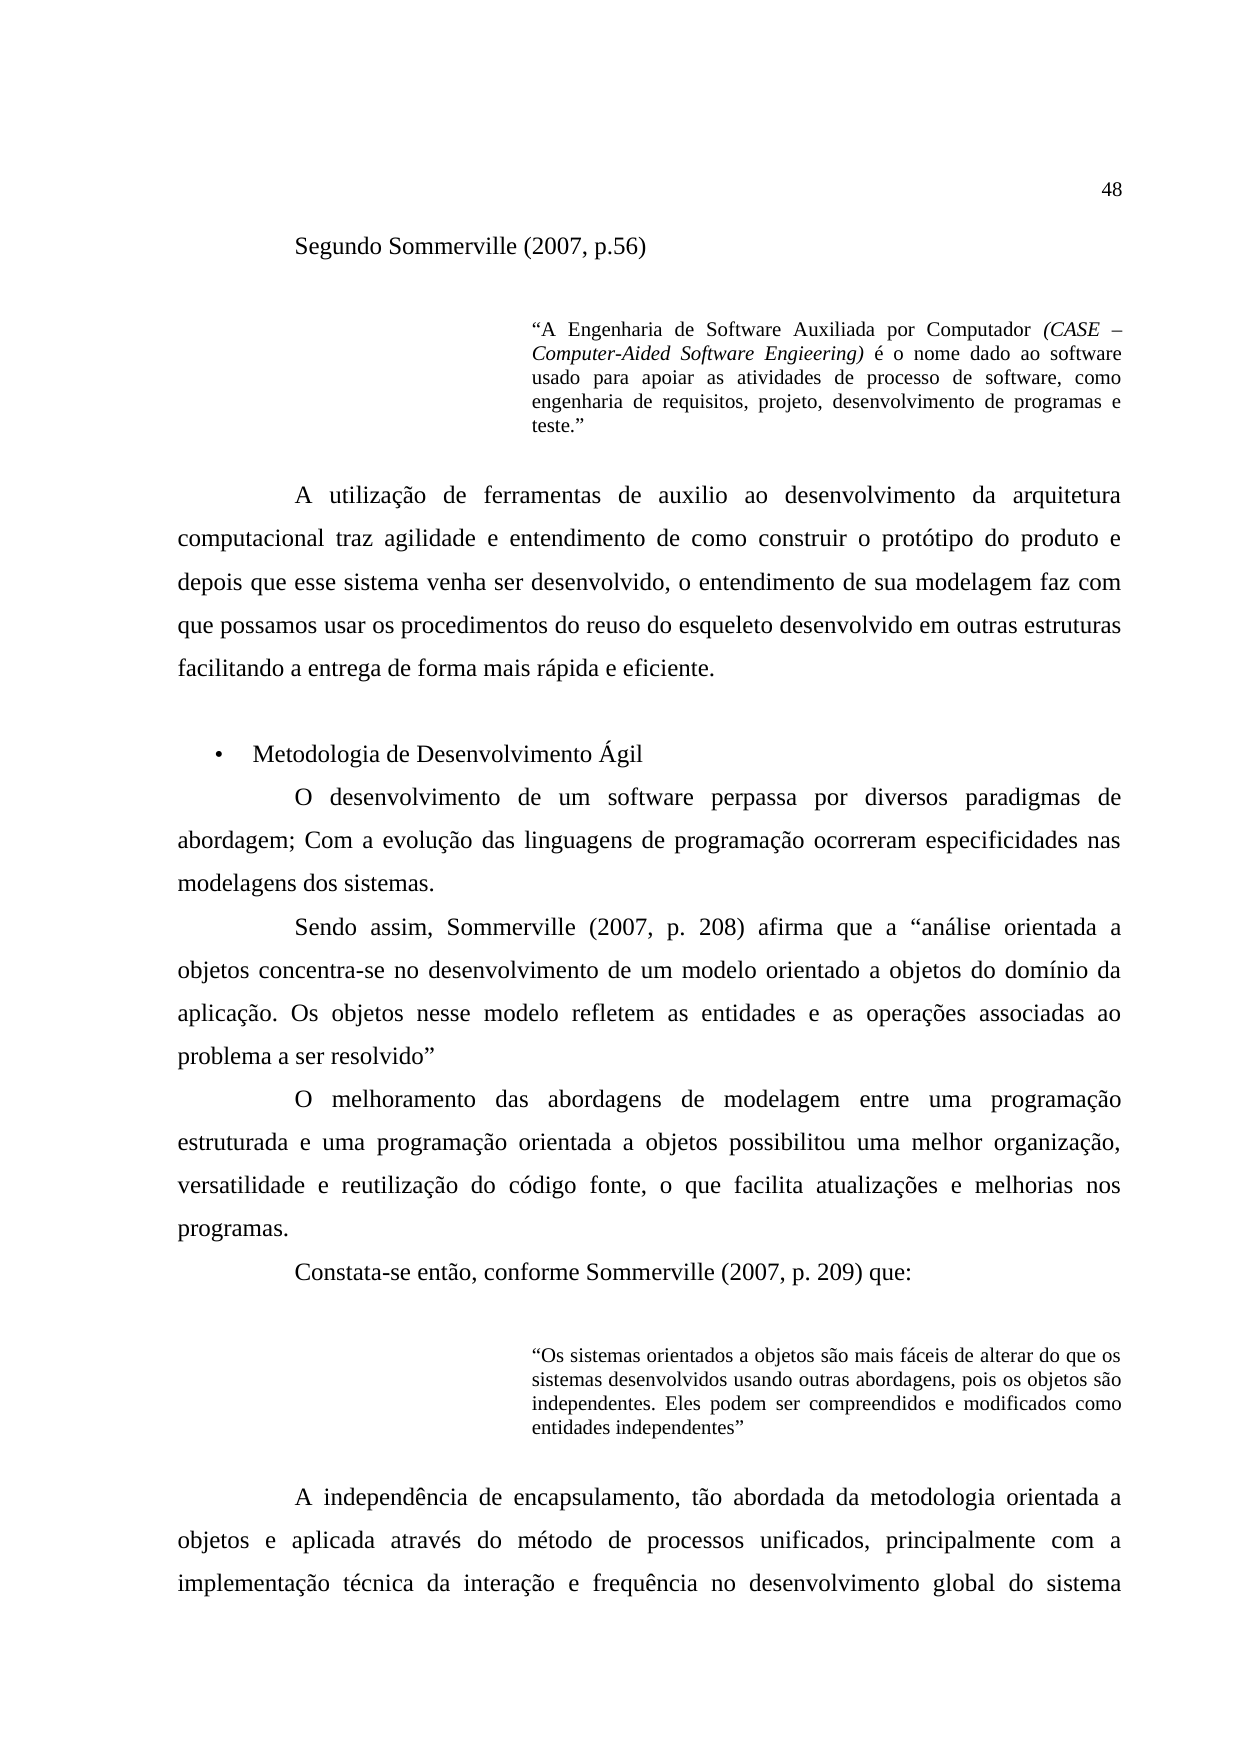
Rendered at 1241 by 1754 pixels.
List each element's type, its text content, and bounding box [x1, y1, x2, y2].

text O desenvolvimento de um software perpassa por diversos paradigmas de abordagem; Com a evolução das linguagens de programação ocorreram especificidades nas modelagens dos sistemas. [177, 782, 1122, 897]
text Constata-se então, conforme Sommerville (2007, p. 209) que: [177, 1257, 1122, 1285]
list Metodologia de Desenvolvimento Ágil [215, 739, 1122, 768]
text Segundo Sommerville (2007, p.56) [177, 231, 1004, 259]
text “Os sistemas orientados a objetos são mais fáceis de alterar do que os sistemas desenvolvidos usando outras abordagens, pois os objetos são independentes. Eles podem ser compreendidos e modificados como entidades independentes” [532, 1343, 1122, 1439]
text “A Engenharia de Software Auxiliada por Computador (CASE – Computer-Aided Software Engieering) é o nome dado ao software usado para apoiar as atividades de processo de software, como engenharia de requisitos, projeto, desenvolvimento de programas e teste.” [532, 317, 1122, 437]
text O melhoramento das abordagens de modelagem entre uma programação estruturada e uma programação orientada a objetos possibilitou uma melhor organização, versatilidade e reutilização do código fonte, o que facilita atualizações e melhorias nos programas. [177, 1084, 1122, 1242]
text A utilização de ferramentas de auxilio ao desenvolvimento da arquitetura computacional traz agilidade e entendimento de como construir o protótipo do produto e depois que esse sistema venha ser desenvolvido, o entendimento de sua modelagem faz com que possamos usar os procedimentos do reuso do esqueleto desenvolvido em outras estruturas facilitando a entrega de forma mais rápida e eficiente. [177, 480, 1122, 682]
text A independência de encapsulamento, tão abordada da metodologia orientada a objetos e aplicada através do método de processos unificados, principalmente com a implementação técnica da interação e frequência no desenvolvimento global do sistema [177, 1482, 1122, 1597]
text Sendo assim, Sommerville (2007, p. 208) afirma que a “análise orientada a objetos concentra-se no desenvolvimento de um modelo orientado a objetos do domínio da aplicação. Os objetos nesse modelo refletem as entidades e as operações associadas ao problema a ser resolvido” [177, 912, 1122, 1070]
